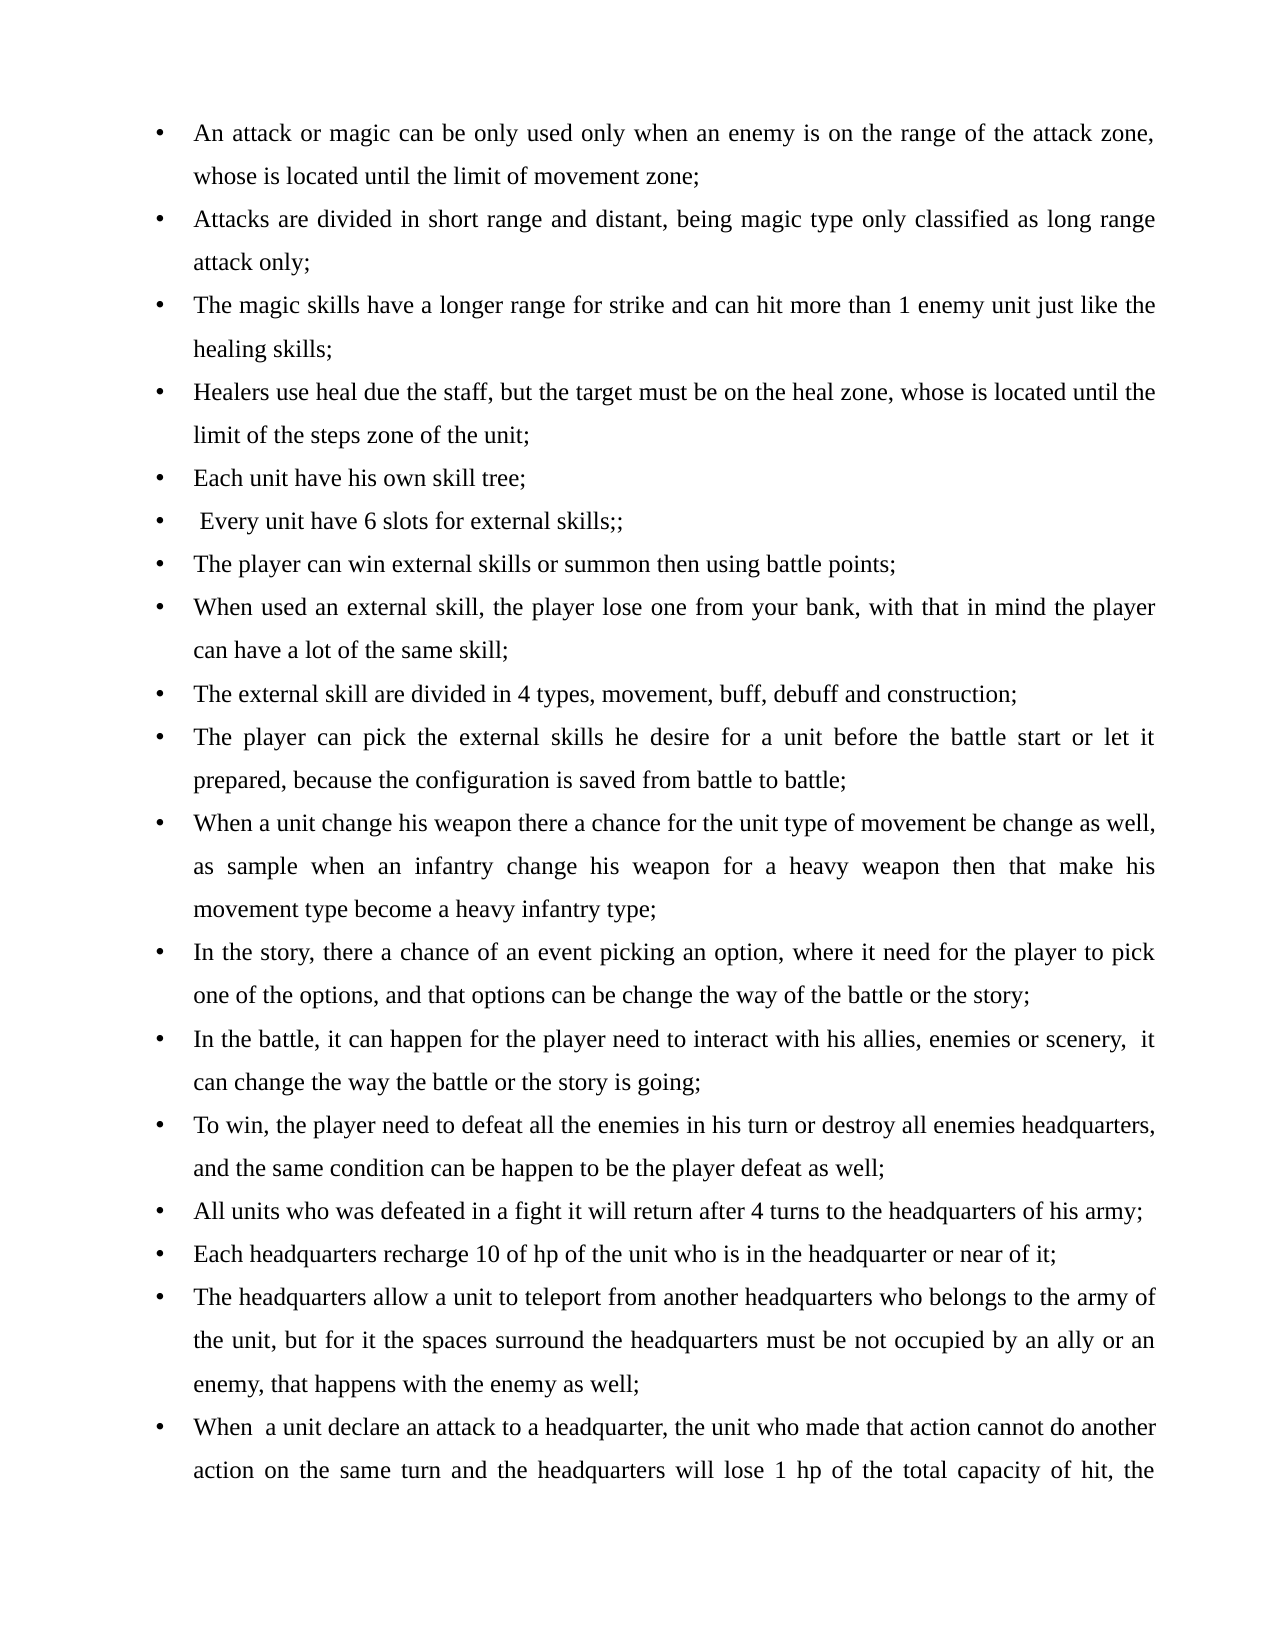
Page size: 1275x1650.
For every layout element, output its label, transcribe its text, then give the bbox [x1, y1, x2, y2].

list The headquarters allow a unit to teleport from another headquarters who belongs to the army of the unit, but for it the spaces surround the headquarters must be not occupied by an ally or an enemy, that happens with the enemy as well; [156, 1282, 1157, 1397]
list When a unit declare an attack to a headquarter, the unit who made that action cannot do another action on the same turn and the headquarters will lose 1 hp of the total capacity of hit, the [156, 1412, 1157, 1484]
list Every unit have 6 slots for external skills;; [156, 506, 1157, 535]
list When used an external skill, the player lose one from your bank, with that in mind the player can have a lot of the same skill; [156, 592, 1157, 664]
list The player can win external skills or summon then using battle points; [156, 549, 1157, 578]
list Healers use heal due the staff, but the target must be on the heal zone, whose is located until the limit of the steps zone of the unit; [156, 377, 1157, 449]
list When a unit change his weapon there a chance for the unit type of movement be change as well, as sample when an infantry change his weapon for a heavy weapon then that make his movement type become a heavy infantry type; [156, 808, 1157, 923]
list An attack or magic can be only used only when an enemy is on the range of the attack zone, whose is located until the limit of movement zone; [156, 118, 1157, 190]
list Attacks are divided in short range and distant, being magic type only classified as long range attack only; [156, 204, 1157, 276]
list The player can pick the external skills he desire for a unit before the battle start or let it prepared, because the configuration is saved from battle to battle; [156, 722, 1157, 794]
list To win, the player need to defeat all the enemies in his turn or destroy all enemies headquarters, and the same condition can be happen to be the player defeat as well; [156, 1110, 1157, 1182]
list The magic skills have a longer range for strike and can hit more than 1 enemy unit just like the healing skills; [156, 291, 1157, 362]
list Each headquarters recharge 10 of hp of the unit who is in the headquarter or near of it; [156, 1239, 1157, 1268]
list All units who was defeated in a fight it will return after 4 turns to the headquarters of his army; [156, 1196, 1157, 1225]
list In the battle, it can happen for the player need to interact with his allies, enemies or scenery, it can change the way the battle or the story is going; [156, 1024, 1157, 1096]
list In the story, there a chance of an event picking an option, where it need for the player to pick one of the options, and that options can be change the way of the battle or the story; [156, 937, 1157, 1009]
list Each unit have his own skill tree; [156, 463, 1157, 492]
list The external skill are divided in 4 types, movement, buff, debuff and construction; [156, 679, 1157, 707]
